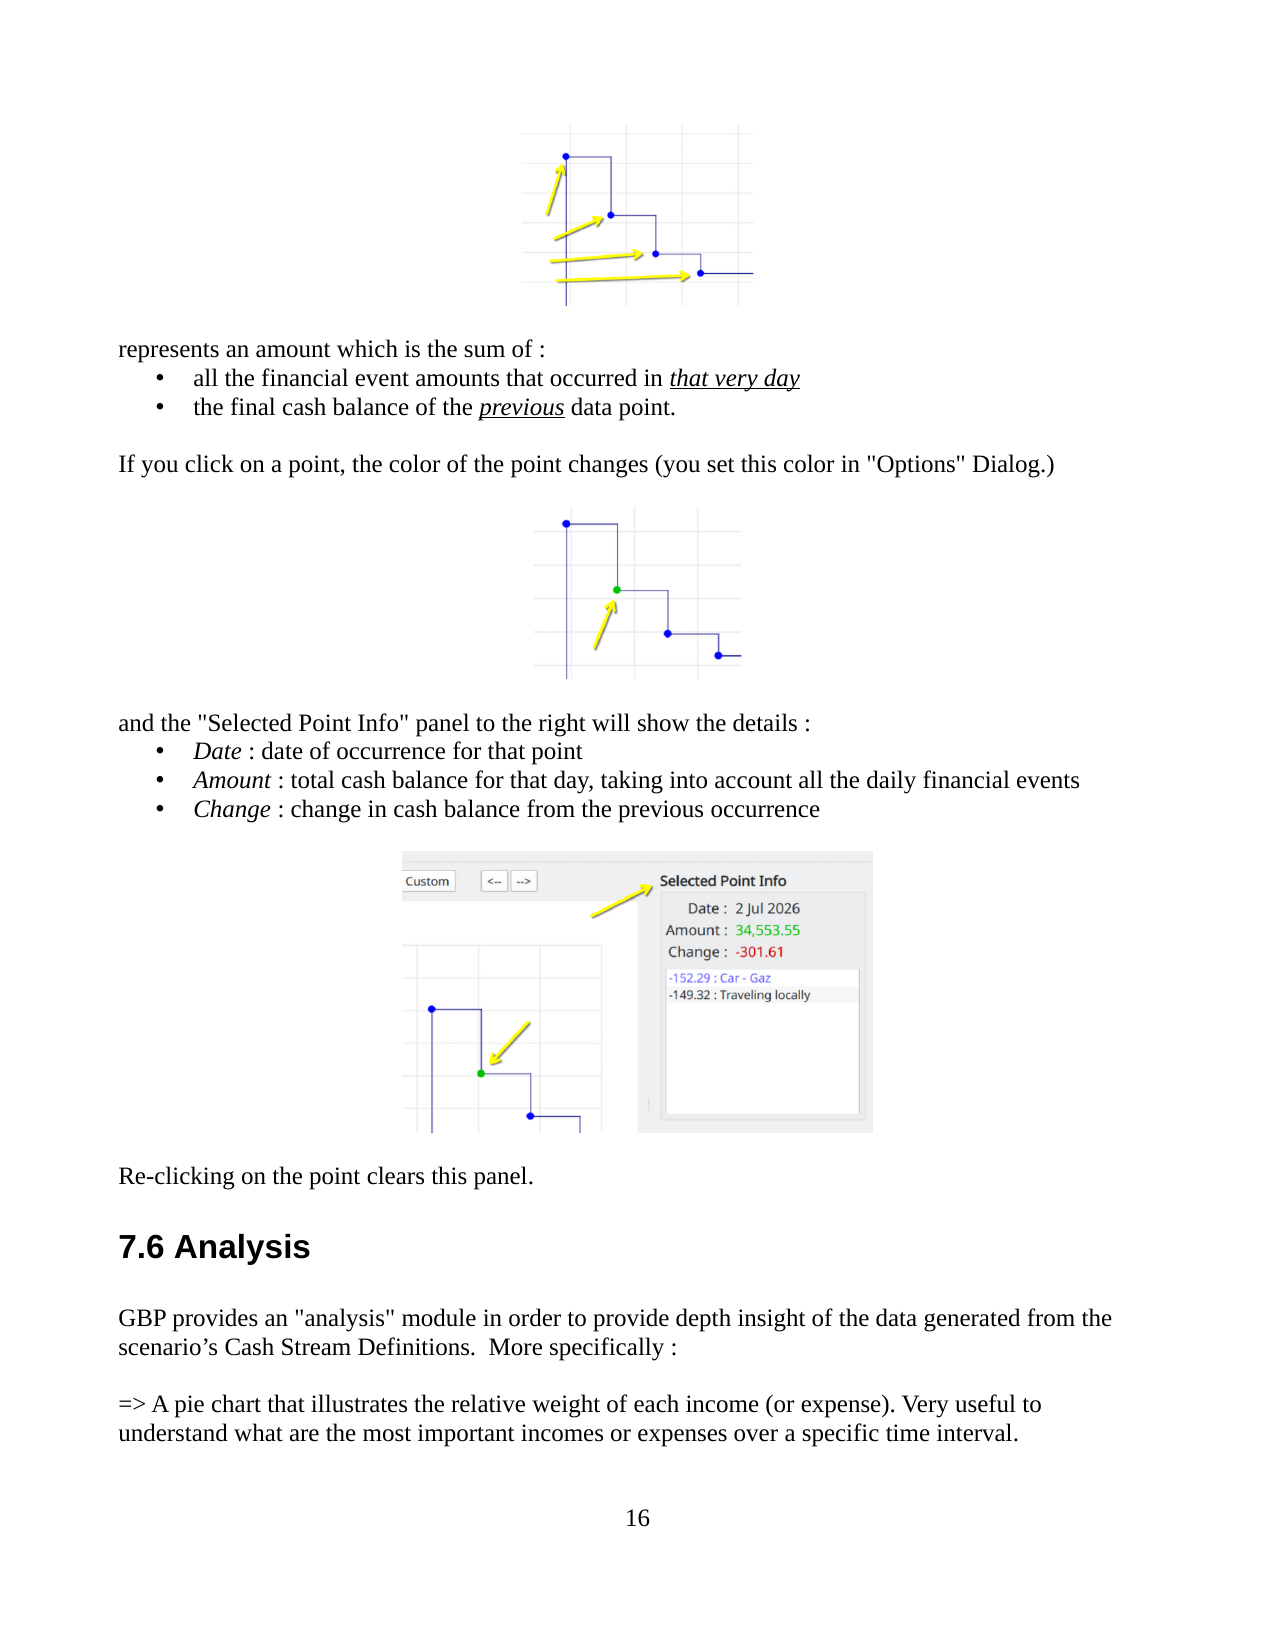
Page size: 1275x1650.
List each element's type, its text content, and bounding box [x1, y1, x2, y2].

text and the "Selected Point Info" panel to the right will show the details : [118, 708, 1157, 736]
picture [533, 506, 742, 679]
subtitle Analysis [118, 1227, 1157, 1266]
list Amount : total cash balance for that day, taking into account all the daily financial events [156, 765, 1157, 794]
text => A pie chart that illustrates the relative weight of each income (or expense). Very useful to understand what are the most important incomes or expenses over a specific time interval. [118, 1389, 1157, 1447]
list the final cash balance of the previous data point. [156, 392, 1157, 421]
text represents an amount which is the sum of : [118, 334, 1157, 363]
text Re-clicking on the point clears this panel. [118, 1161, 1157, 1190]
list Change : change in cash balance from the previous occurrence [156, 794, 1157, 823]
list all the financial event amounts that occurred in that very day [156, 363, 1157, 392]
text If you click on a point, the color of the point changes (you set this color in "Options" Dialog.) [118, 449, 1157, 478]
text GBP provides an "analysis" module in order to provide depth insight of the data generated from the scenario’s Cash Stream Definitions. More specifically : [118, 1303, 1157, 1361]
picture [402, 851, 873, 1133]
picture [521, 124, 754, 306]
list Date : date of occurrence for that point [156, 736, 1157, 765]
